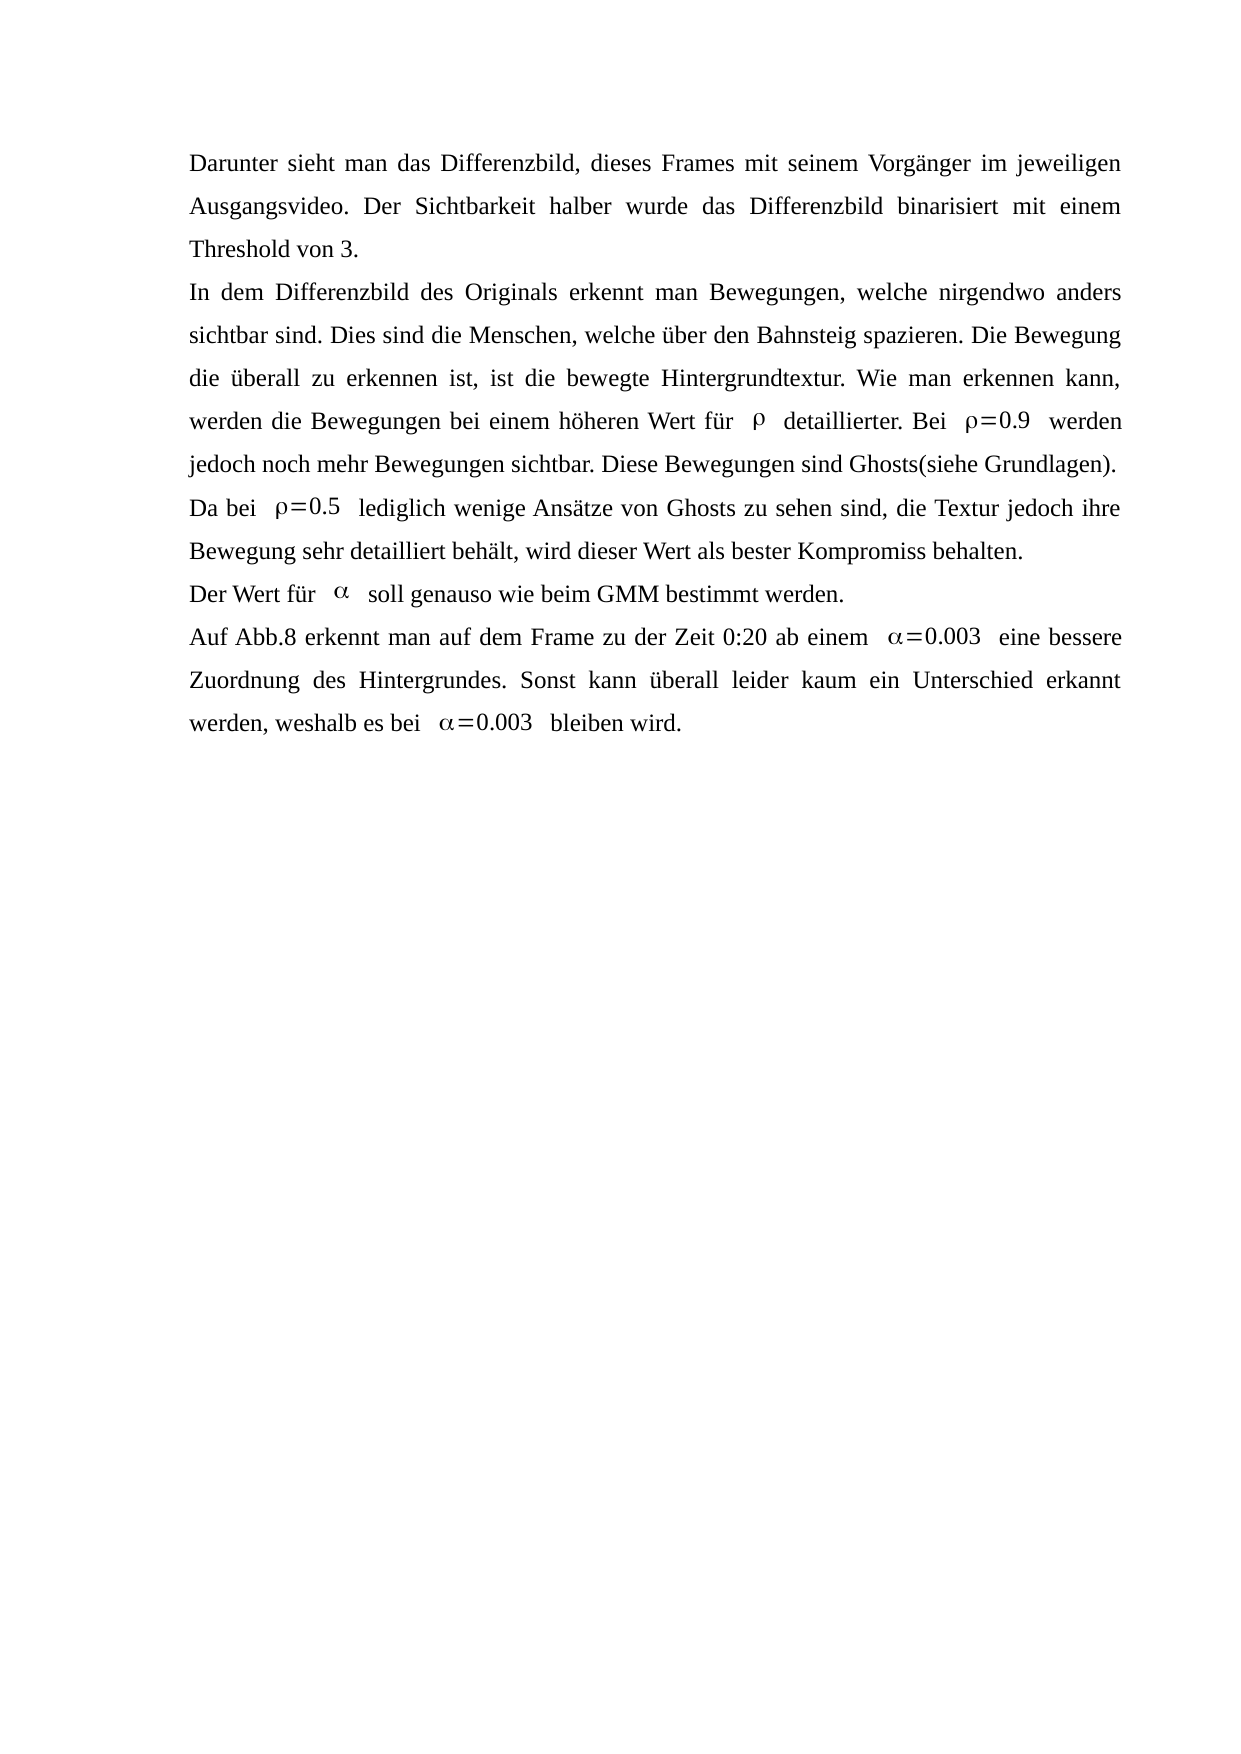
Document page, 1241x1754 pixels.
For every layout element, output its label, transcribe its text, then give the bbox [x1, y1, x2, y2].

text In dem Differenzbild des Originals erkennt man Bewegungen, welche nirgendwo anders sichtbar sind. Dies sind die Menschen, welche über den Bahnsteig spazieren. Die Bewegung die überall zu erkennen ist, ist die bewegte Hintergrundtextur. Wie man erkennen kann, werden die Bewegungen bei einem höheren Wert fürdetaillierter. Beiwerden jedoch noch mehr Bewegungen sichtbar. Diese Bewegungen sind Ghosts(siehe Grundlagen). [189, 277, 1122, 478]
text In Abb.8 sieht man einen Frame dieses Videos nachbearbeitet mit. Darunter sieht man das Differenzbild, dieses Frames mit seinem Vorgänger im jeweiligen Ausgangsvideo. Der Sichtbarkeit halber wurde das Differenzbild binarisiert mit einem Threshold von 3. [189, 148, 1122, 263]
text Auf Abb.8 erkennt man auf dem Frame zu der Zeit 0:20 ab einemeine bessere Zuordnung des Hintergrundes. Sonst kann überall leider kaum ein Unterschied erkannt werden, weshalb es beibleiben wird. [189, 622, 1122, 737]
text Der Wert fürsoll genauso wie beim GMM bestimmt werden. [189, 579, 1122, 608]
text Da beilediglich wenige Ansätze von Ghosts zu sehen sind, die Textur jedoch ihre Bewegung sehr detailliert behält, wird dieser Wert als bester Kompromiss behalten. [189, 493, 1122, 564]
